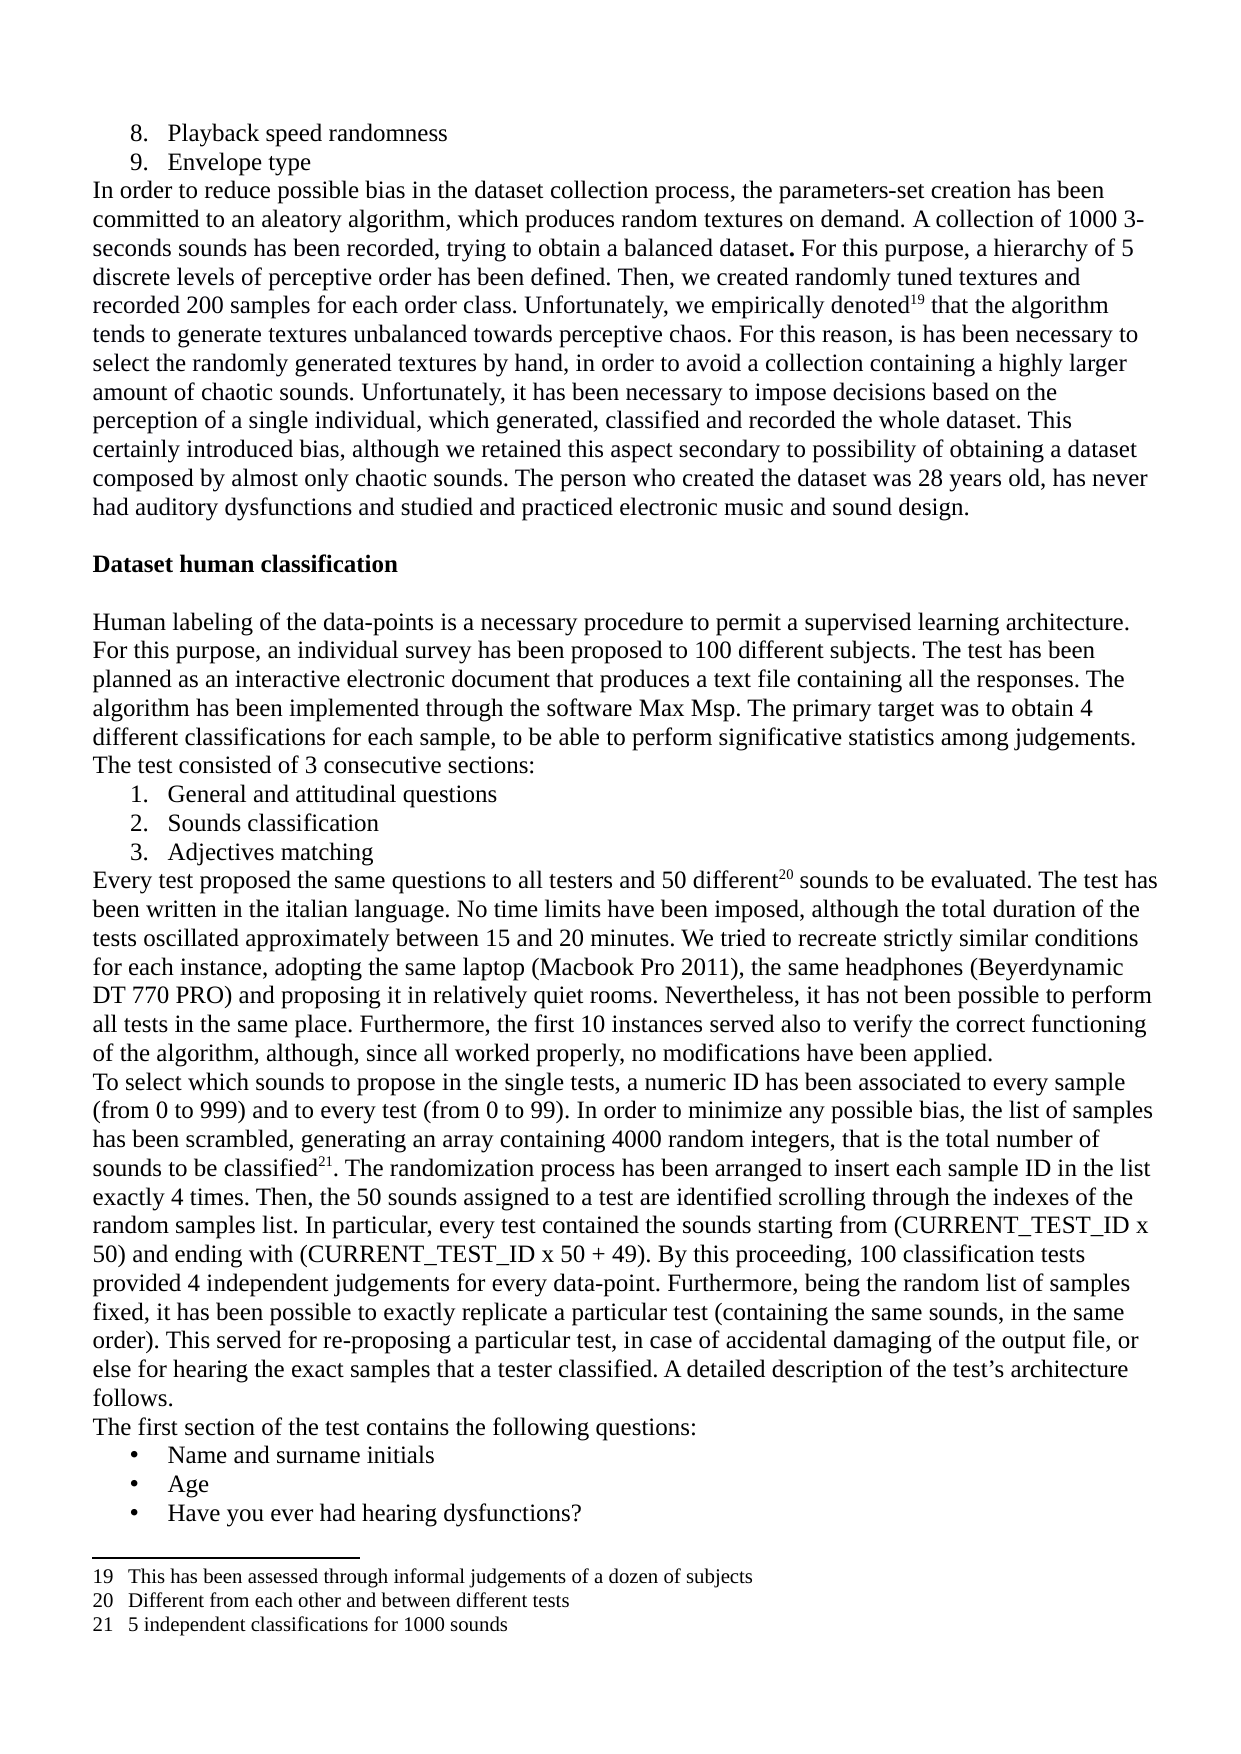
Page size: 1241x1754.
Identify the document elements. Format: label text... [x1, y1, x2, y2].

list Have you ever had hearing dysfunctions? [130, 1498, 1160, 1527]
list Envelope type [130, 147, 1160, 176]
text Dataset human classification [92, 549, 1160, 578]
list Name and surname initials [130, 1441, 1160, 1469]
text In order to reduce possible bias in the dataset collection process, the parameters-set creation has been committed to an aleatory algorithm, which produces random textures on demand. A collection of 1000 3-seconds sounds has been recorded, trying to obtain a balanced dataset. For this purpose, a hierarchy of 5 discrete levels of perceptive order has been defined. Then, we created randomly tuned textures and recorded 200 samples for each order class. Unfortunately, we empirically denoted that the algorithm tends to generate textures unbalanced towards perceptive chaos. For this reason, is has been necessary to select the randomly generated textures by hand, in order to avoid a collection containing a highly larger amount of chaotic sounds. Unfortunately, it has been necessary to impose decisions based on the perception of a single individual, which generated, classified and recorded the whole dataset. This certainly introduced bias, although we retained this aspect secondary to possibility of obtaining a dataset composed by almost only chaotic sounds. The person who created the dataset was 28 years old, has never had auditory dysfunctions and studied and practiced electronic music and sound design. [92, 176, 1160, 521]
text To select which sounds to propose in the single tests, a numeric ID has been associated to every sample (from 0 to 999) and to every test (from 0 to 99). In order to minimize any possible bias, the list of samples has been scrambled, generating an array containing 4000 random integers, that is the total number of sounds to be classified. The randomization process has been arranged to insert each sample ID in the list exactly 4 times. Then, the 50 sounds assigned to a test are identified scrolling through the indexes of the random samples list. In particular, every test contained the sounds starting from (CURRENT_TEST_ID x 50) and ending with (CURRENT_TEST_ID x 50 + 49). By this proceeding, 100 classification tests provided 4 independent judgements for every data-point. Furthermore, being the random list of samples fixed, it has been possible to exactly replicate a particular test (containing the same sounds, in the same order). This served for re-proposing a particular test, in case of accidental damaging of the output file, or else for hearing the exact samples that a tester classified. A detailed description of the test’s architecture follows. [92, 1067, 1160, 1412]
list Playback speed randomness [130, 118, 1160, 147]
list General and attitudinal questions [130, 779, 1160, 808]
list Sounds classification [130, 808, 1160, 837]
text The first section of the test contains the following questions: [92, 1412, 1160, 1441]
text Different from each other and between different tests [92, 1588, 1160, 1612]
text Human labeling of the data-points is a necessary procedure to permit a supervised learning architecture. For this purpose, an individual survey has been proposed to 100 different subjects. The test has been planned as an interactive electronic document that produces a text file containing all the responses. The algorithm has been implemented through the software Max Msp. The primary target was to obtain 4 different classifications for each sample, to be able to perform significative statistics among judgements. The test consisted of 3 consecutive sections: [92, 607, 1160, 779]
list Adjectives matching [130, 837, 1160, 866]
text 5 independent classifications for 1000 sounds [92, 1612, 1160, 1636]
text Every test proposed the same questions to all testers and 50 different sounds to be evaluated. The test has been written in the italian language. No time limits have been imposed, although the total duration of the tests oscillated approximately between 15 and 20 minutes. We tried to recreate strictly similar conditions for each instance, adopting the same laptop (Macbook Pro 2011), the same headphones (Beyerdynamic DT 770 PRO) and proposing it in relatively quiet rooms. Nevertheless, it has not been possible to perform all tests in the same place. Furthermore, the first 10 instances served also to verify the correct functioning of the algorithm, although, since all worked properly, no modifications have been applied. [92, 866, 1160, 1067]
text This has been assessed through informal judgements of a dozen of subjects [92, 1564, 1160, 1588]
list Age [130, 1469, 1160, 1498]
